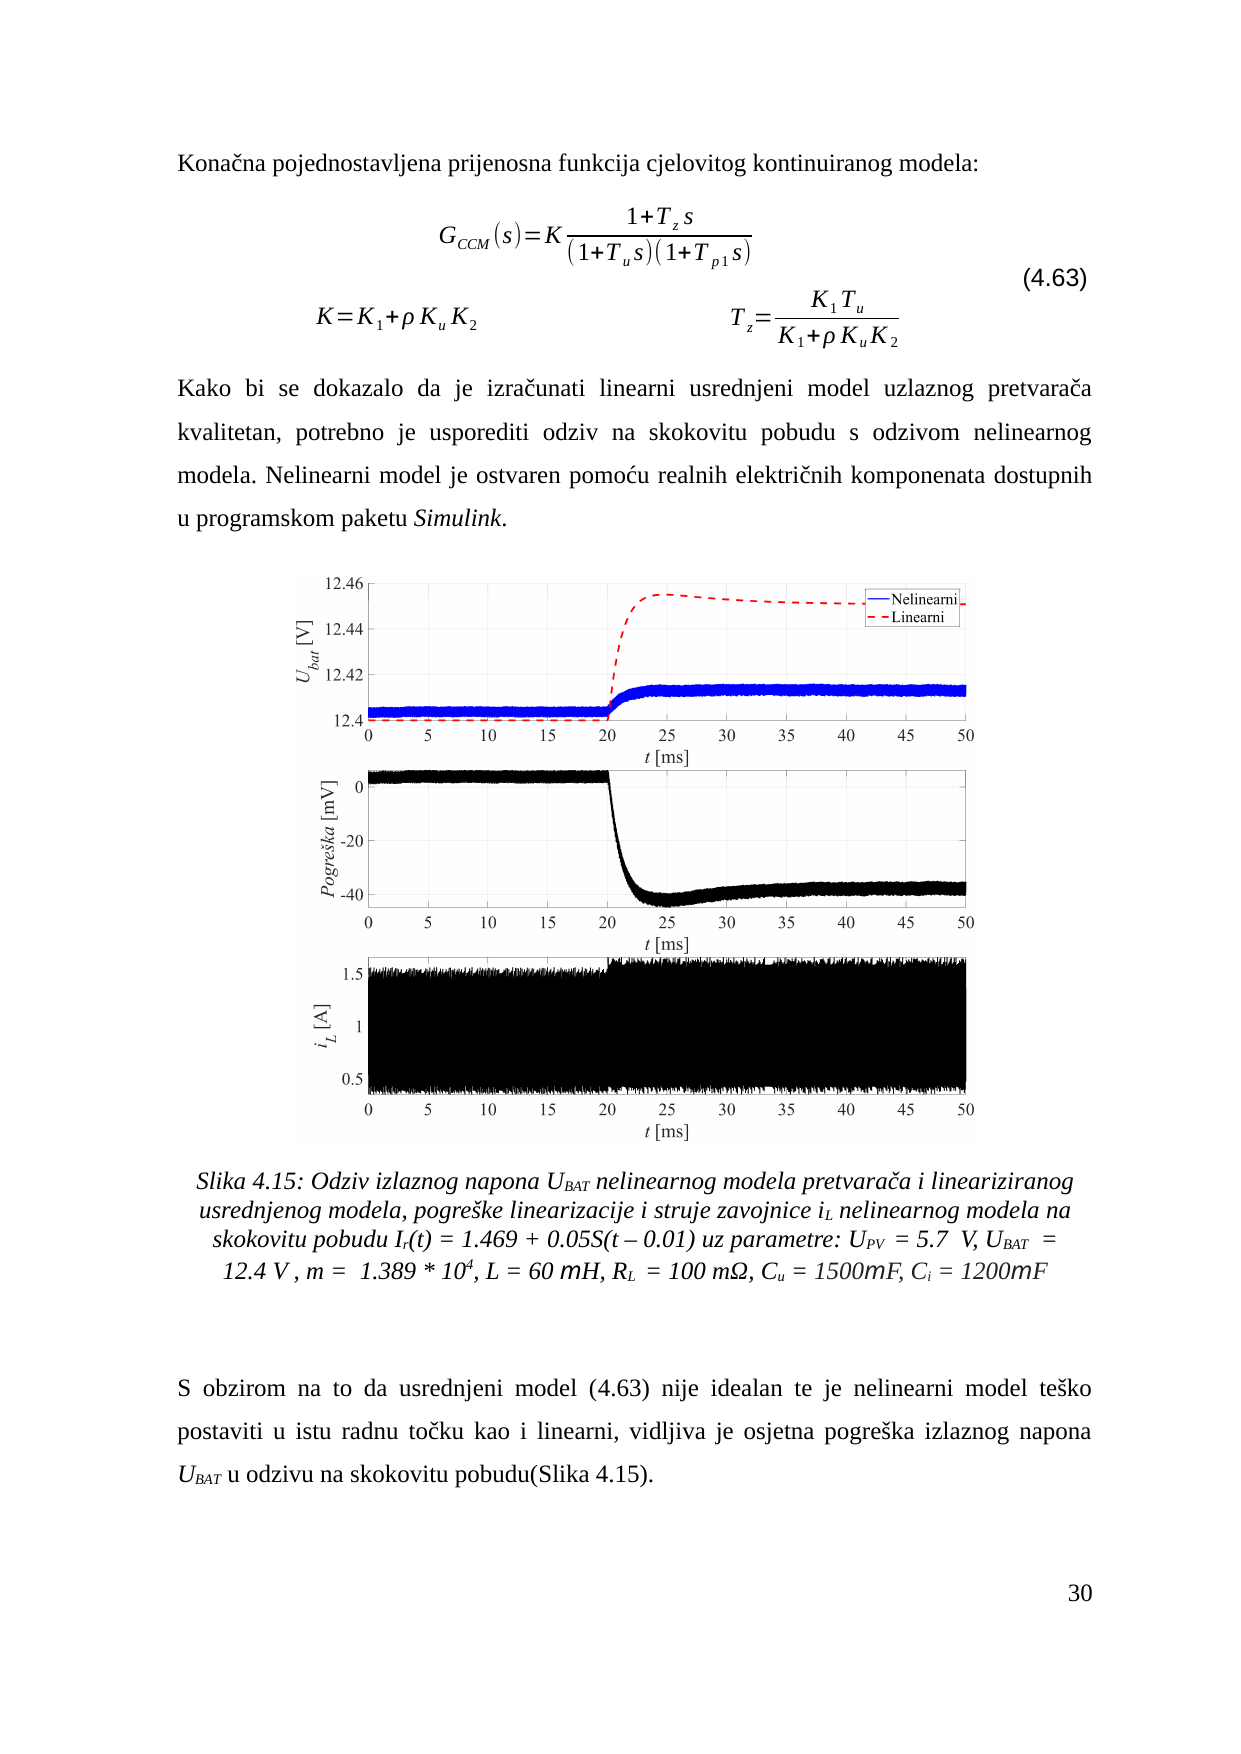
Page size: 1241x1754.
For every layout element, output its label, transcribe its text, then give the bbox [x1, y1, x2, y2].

text Kako bi se dokazalo da je izračunati linearni usrednjeni model uzlaznog pretvarača kvalitetan, potrebno je usporediti odziv na skokovitu pobudu s odzivom nelinearnog modela. Nelinearni model je ostvaren pomoću realnih električnih komponenata dostupnih u programskom paketu Simulink. [177, 373, 1093, 532]
table_cell [615, 280, 1015, 362]
text S obzirom na to da usrednjeni model (4.63) nije idealan te je nelinearni model teško postaviti u istu radnu točku kao i linearni, vidljiva je osjetna pogreška izlaznog napona UBAT u odzivu na skokovitu pobudu(Slika 4.15). [177, 1373, 1093, 1488]
table_header (4.63) [1015, 197, 1093, 362]
table_header [177, 197, 1015, 279]
text Konačna pojednostavljena prijenosna funkcija cjelovitog kontinuiranog modela: [177, 148, 1093, 176]
table_cell [177, 280, 614, 362]
picture [295, 576, 975, 1142]
text Slika 4.15: Odziv izlaznog napona UBAT nelinearnog modela pretvarača i lineariziranog usrednjenog modela, pogreške linearizacije i struje zavojnice iL nelinearnog modela na skokovitu pobudu Ir(t) = 1.469 + 0.05S(t – 0.01) uz parametre: UPV = 5.7 V, UBAT = 12.4 V , m = 1.389 * 104, L = 60 mH, RL = 100 mΩ, Cu = 1500mF, Ci = 1200mF [194, 1166, 1075, 1286]
